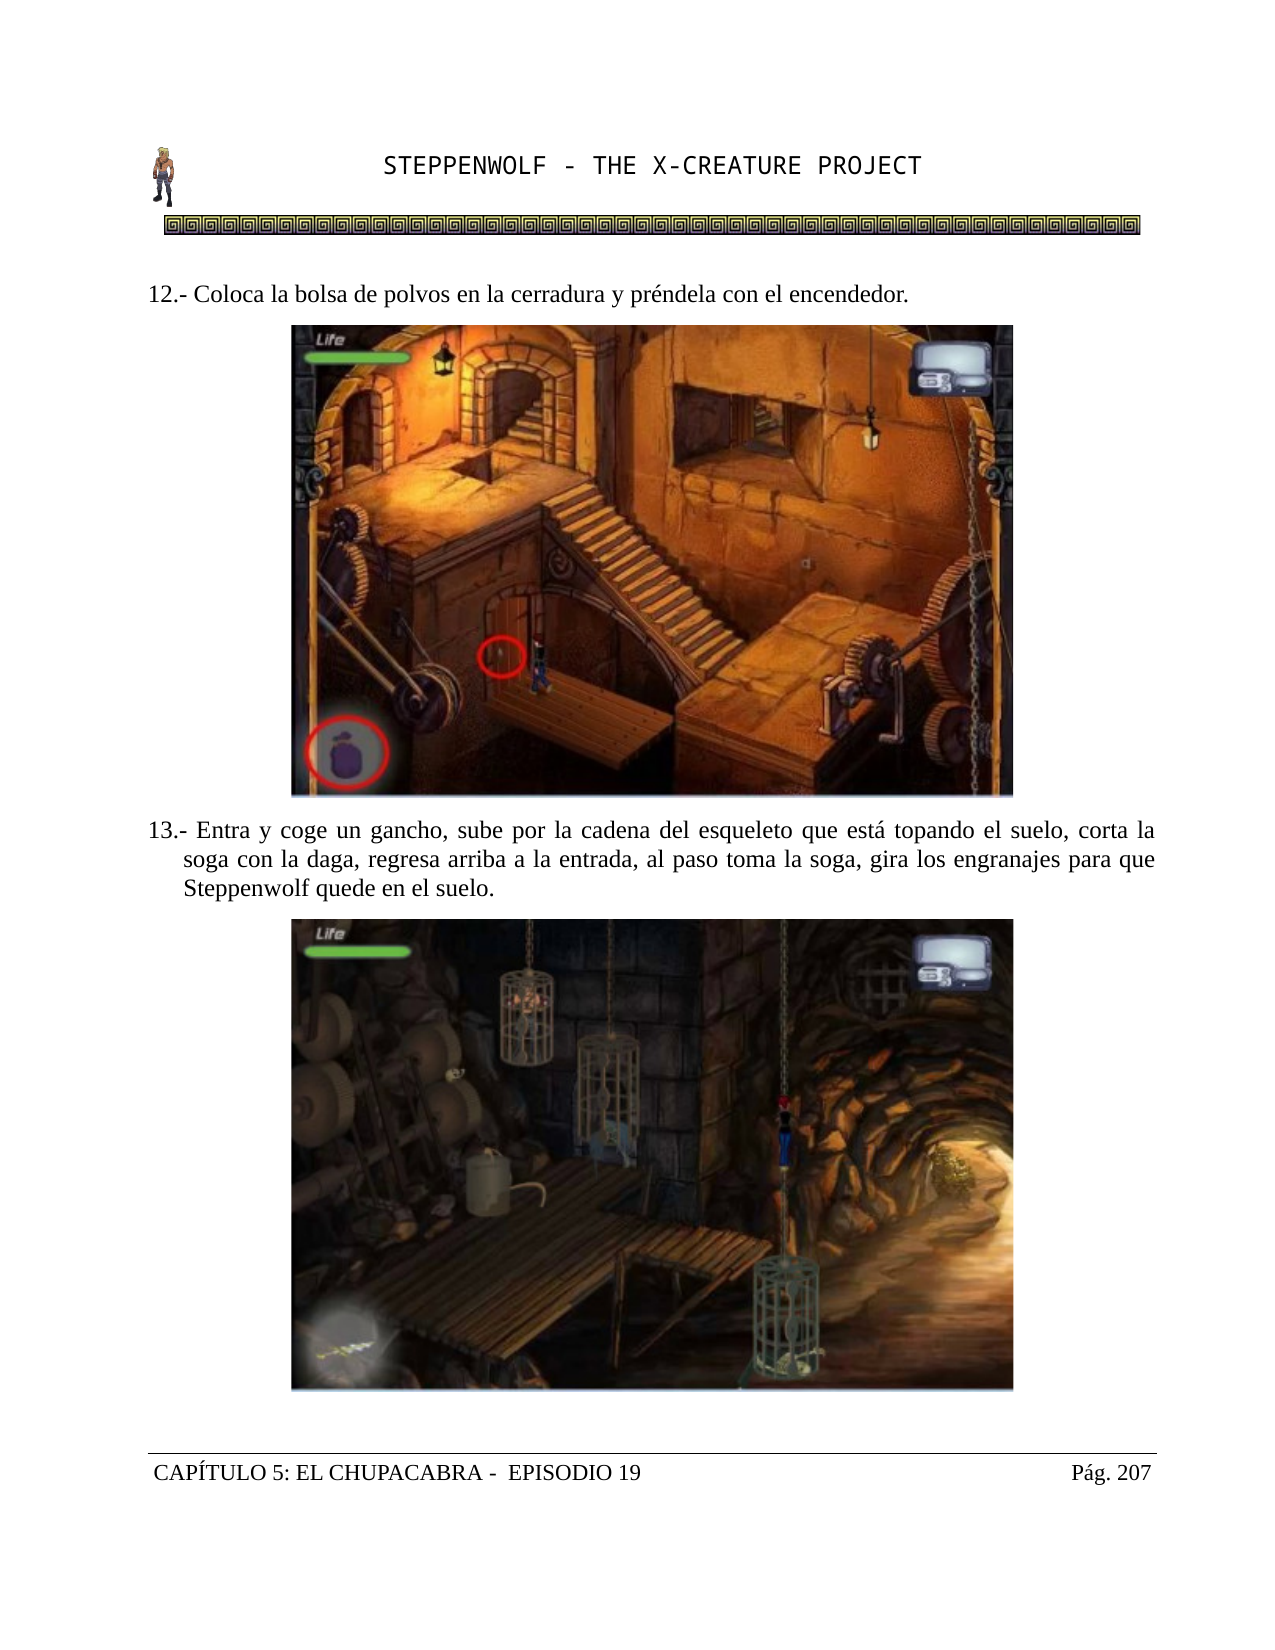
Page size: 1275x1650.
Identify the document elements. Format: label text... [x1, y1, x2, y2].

picture [147, 147, 181, 207]
picture [291, 919, 1014, 1392]
picture [164, 215, 1141, 235]
text 12.- Coloca la bolsa de polvos en la cerradura y préndela con el encendedor. [148, 279, 1157, 308]
text 13.- Entra y coge un gancho, sube por la cadena del esqueleto que está topando el suelo, corta la soga con la daga, regresa arriba a la entrada, al paso toma la soga, gira los engranajes para que Steppenwolf quede en el suelo. [148, 815, 1157, 902]
picture [291, 325, 1014, 798]
